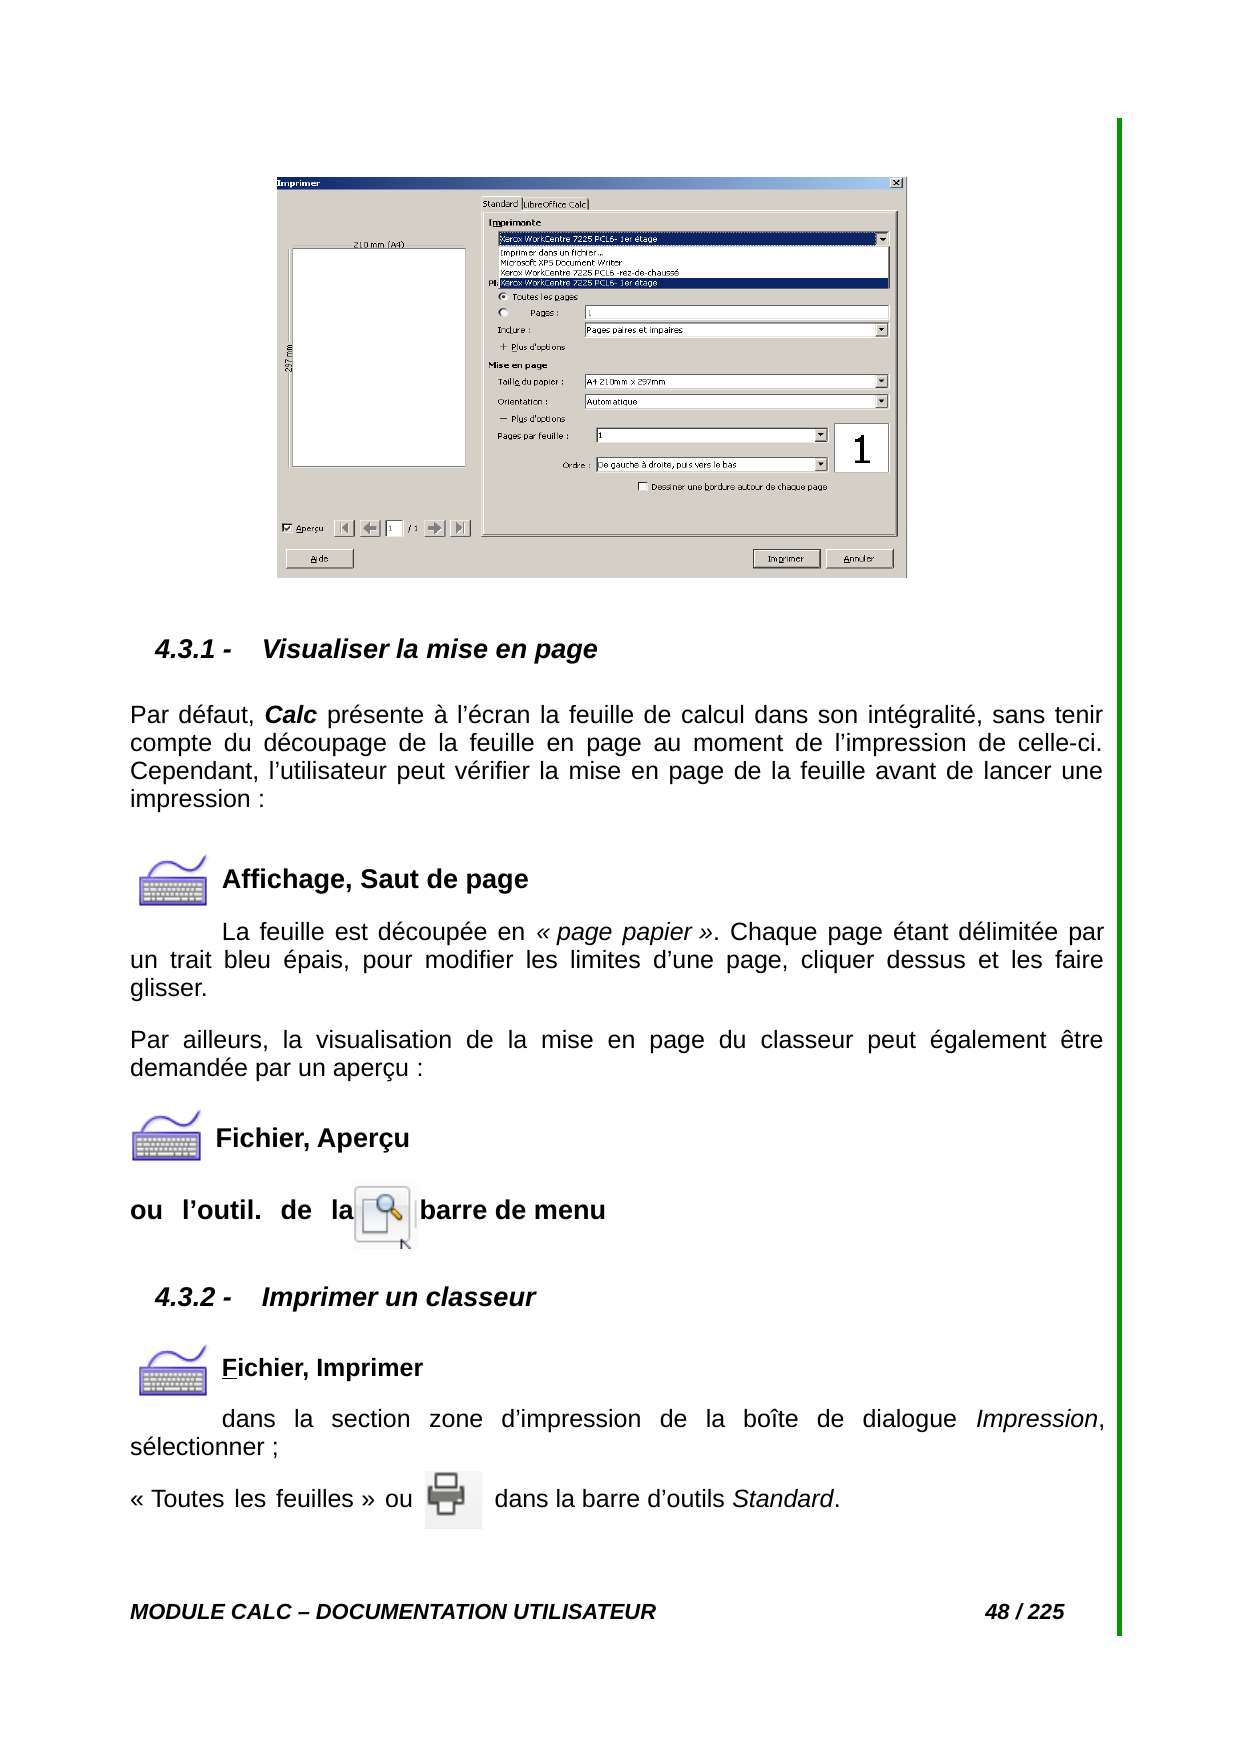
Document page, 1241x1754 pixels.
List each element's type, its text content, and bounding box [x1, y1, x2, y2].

picture [353, 1181, 420, 1249]
picture [135, 1334, 210, 1410]
text Par défaut, Calc présente à l’écran la feuille de calcul dans son intégralité, sans tenir compte du découpage de la feuille en page au moment de l’impression de celle-ci. Cependant, l’utilisateur peut vérifier la mise en page de la feuille avant de lancer une impression : [130, 701, 1105, 812]
text Par ailleurs, la visualisation de la mise en page du classeur peut également être demandée par un aperçu : [130, 1025, 1105, 1081]
picture [128, 1100, 204, 1175]
text Affichage, Saut de page [210, 864, 1105, 894]
text Fichier, Imprimer [210, 1353, 1105, 1381]
subtitle Imprimer un classeur [155, 1282, 1105, 1313]
text dans la barre d’outils Standard. [483, 1484, 1105, 1512]
subtitle Visualiser la mise en page [155, 634, 1105, 665]
text La feuille est découpée en « page papier ». Chaque page étant délimitée par un trait bleu épais, pour modifier les limites d’une page, cliquer dessus et les faire glisser. [130, 918, 1105, 1002]
picture [424, 1471, 483, 1529]
text Fichier, Aperçu [204, 1123, 1105, 1153]
picture [135, 844, 210, 920]
text ou l’outil. de la [130, 1195, 353, 1225]
text barre de menu [420, 1195, 993, 1225]
text « Toutes les feuilles » ou [130, 1484, 424, 1512]
text dans la section zone d’impression de la boîte de dialogue Impression, sélectionner ; [130, 1405, 1105, 1461]
